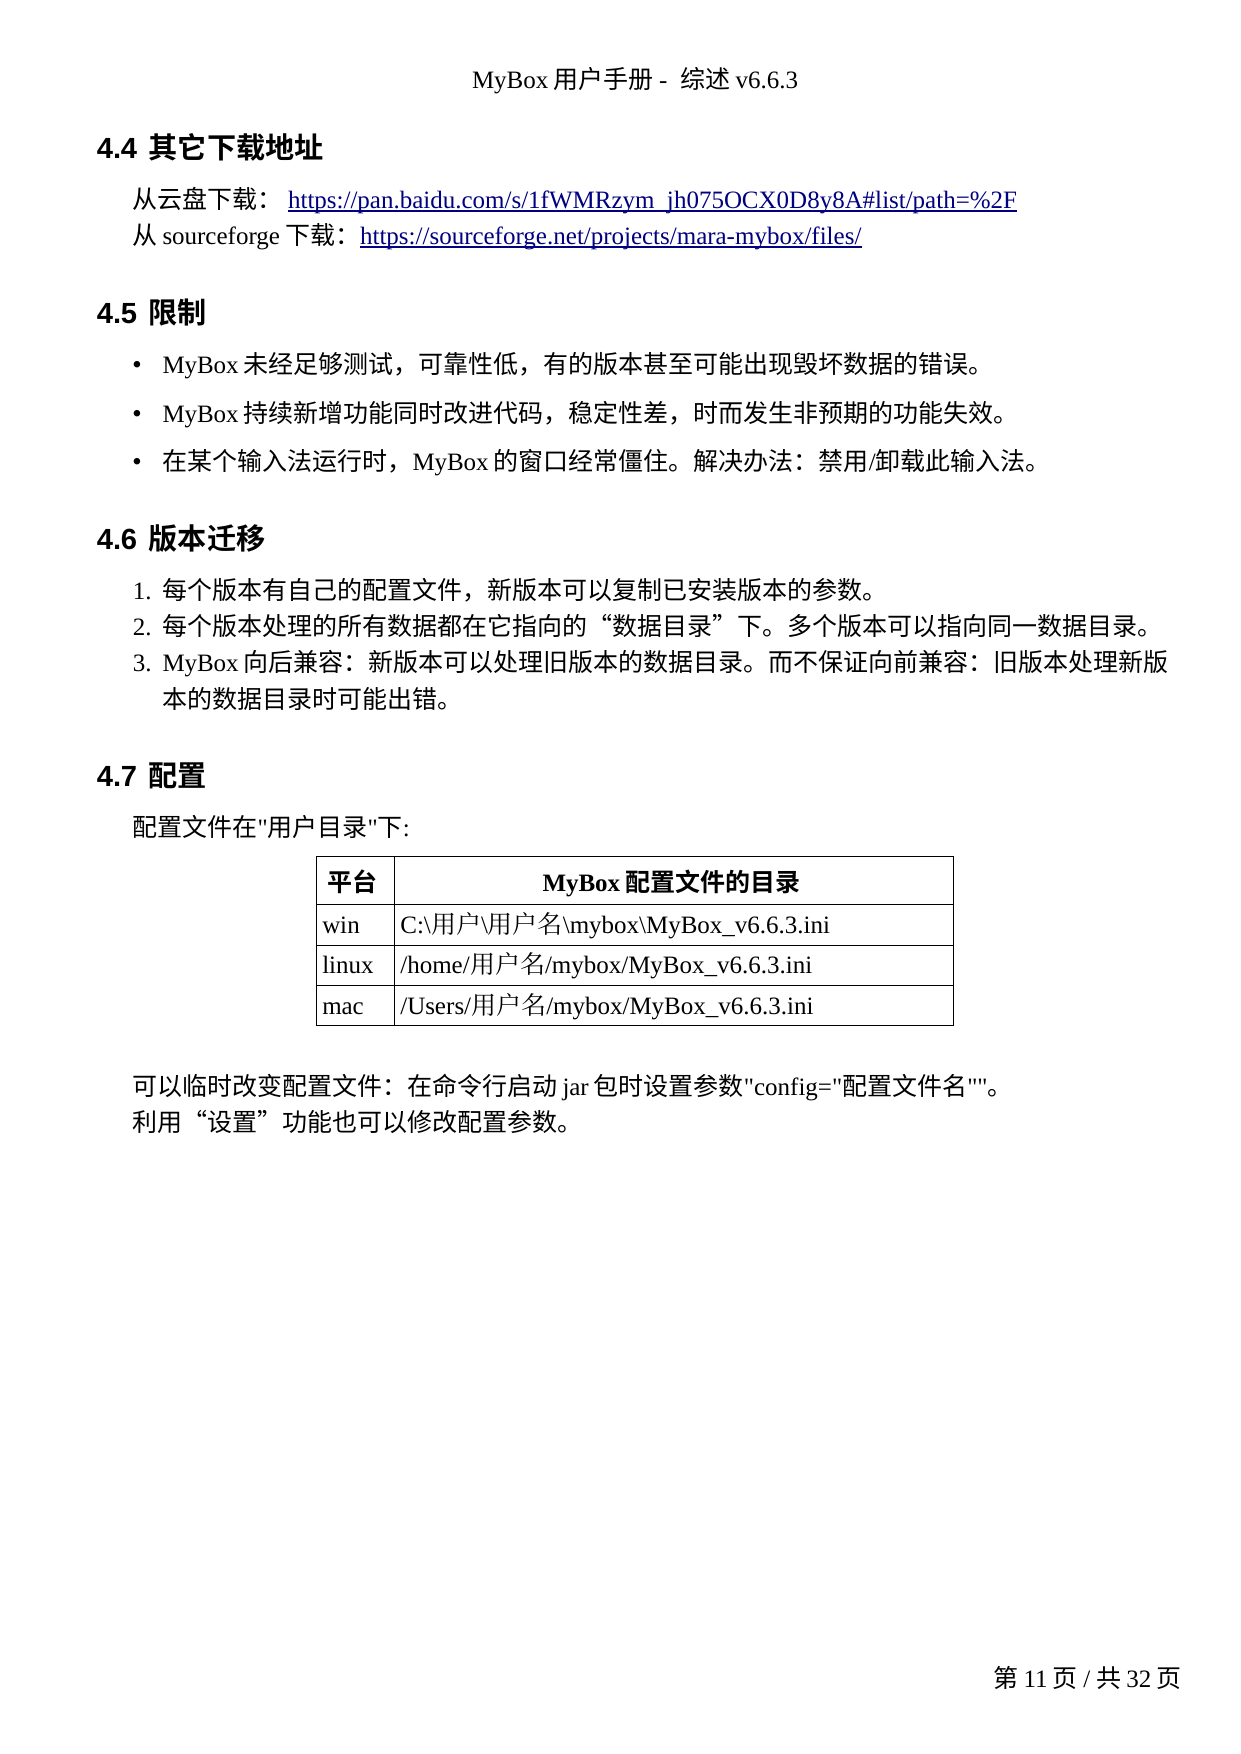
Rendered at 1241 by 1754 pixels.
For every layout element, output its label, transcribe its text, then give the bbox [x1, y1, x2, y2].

list 在某个输入法运行时，MyBox的窗口经常僵住。解决办法：禁用/卸载此输入法。 [133, 442, 1181, 478]
table_header MyBox配置文件的目录 [395, 857, 953, 904]
table_cell /home/用户名/mybox/MyBox_v6.6.3.ini [395, 946, 953, 985]
subtitle 配置 [88, 753, 1181, 795]
table_cell /Users/用户名/mybox/MyBox_v6.6.3.ini [395, 986, 953, 1025]
table_header 平台 [317, 857, 394, 904]
list MyBox向后兼容：新版本可以处理旧版本的数据目录。而不保证向前兼容：旧版本处理新版本的数据目录时可能出错。 [133, 643, 1181, 715]
subtitle 其它下载地址 [88, 125, 1181, 167]
list MyBox未经足够测试，可靠性低，有的版本甚至可能出现毁坏数据的错误。 [133, 344, 1181, 381]
table_cell mac [317, 986, 394, 1025]
list 每个版本处理的所有数据都在它指向的“数据目录”下。多个版本可以指向同一数据目录。 [133, 607, 1181, 643]
list 每个版本有自己的配置文件，新版本可以复制已安装版本的参数。 [133, 570, 1181, 607]
table_cell C:\用户\用户名\mybox\MyBox_v6.6.3.ini [395, 905, 953, 944]
text 从云盘下载： https://pan.baidu.com/s/1fWMRzym_jh075OCX0D8y8A#list/path=%2F 从sourceforge下载：https://sourceforge.net/projects/mara-mybox/files/ [88, 179, 1181, 252]
table_cell linux [317, 946, 394, 985]
text 配置文件在"用户目录"下: [88, 808, 1181, 844]
table_cell win [317, 905, 394, 944]
text 可以临时改变配置文件：在命令行启动jar包时设置参数"config="配置文件名""。 利用“设置”功能也可以修改配置参数。 [88, 1067, 1181, 1139]
subtitle 版本迁移 [88, 516, 1181, 558]
list MyBox持续新增功能同时改进代码，稳定性差，时而发生非预期的功能失效。 [133, 393, 1181, 429]
subtitle 限制 [88, 289, 1181, 332]
